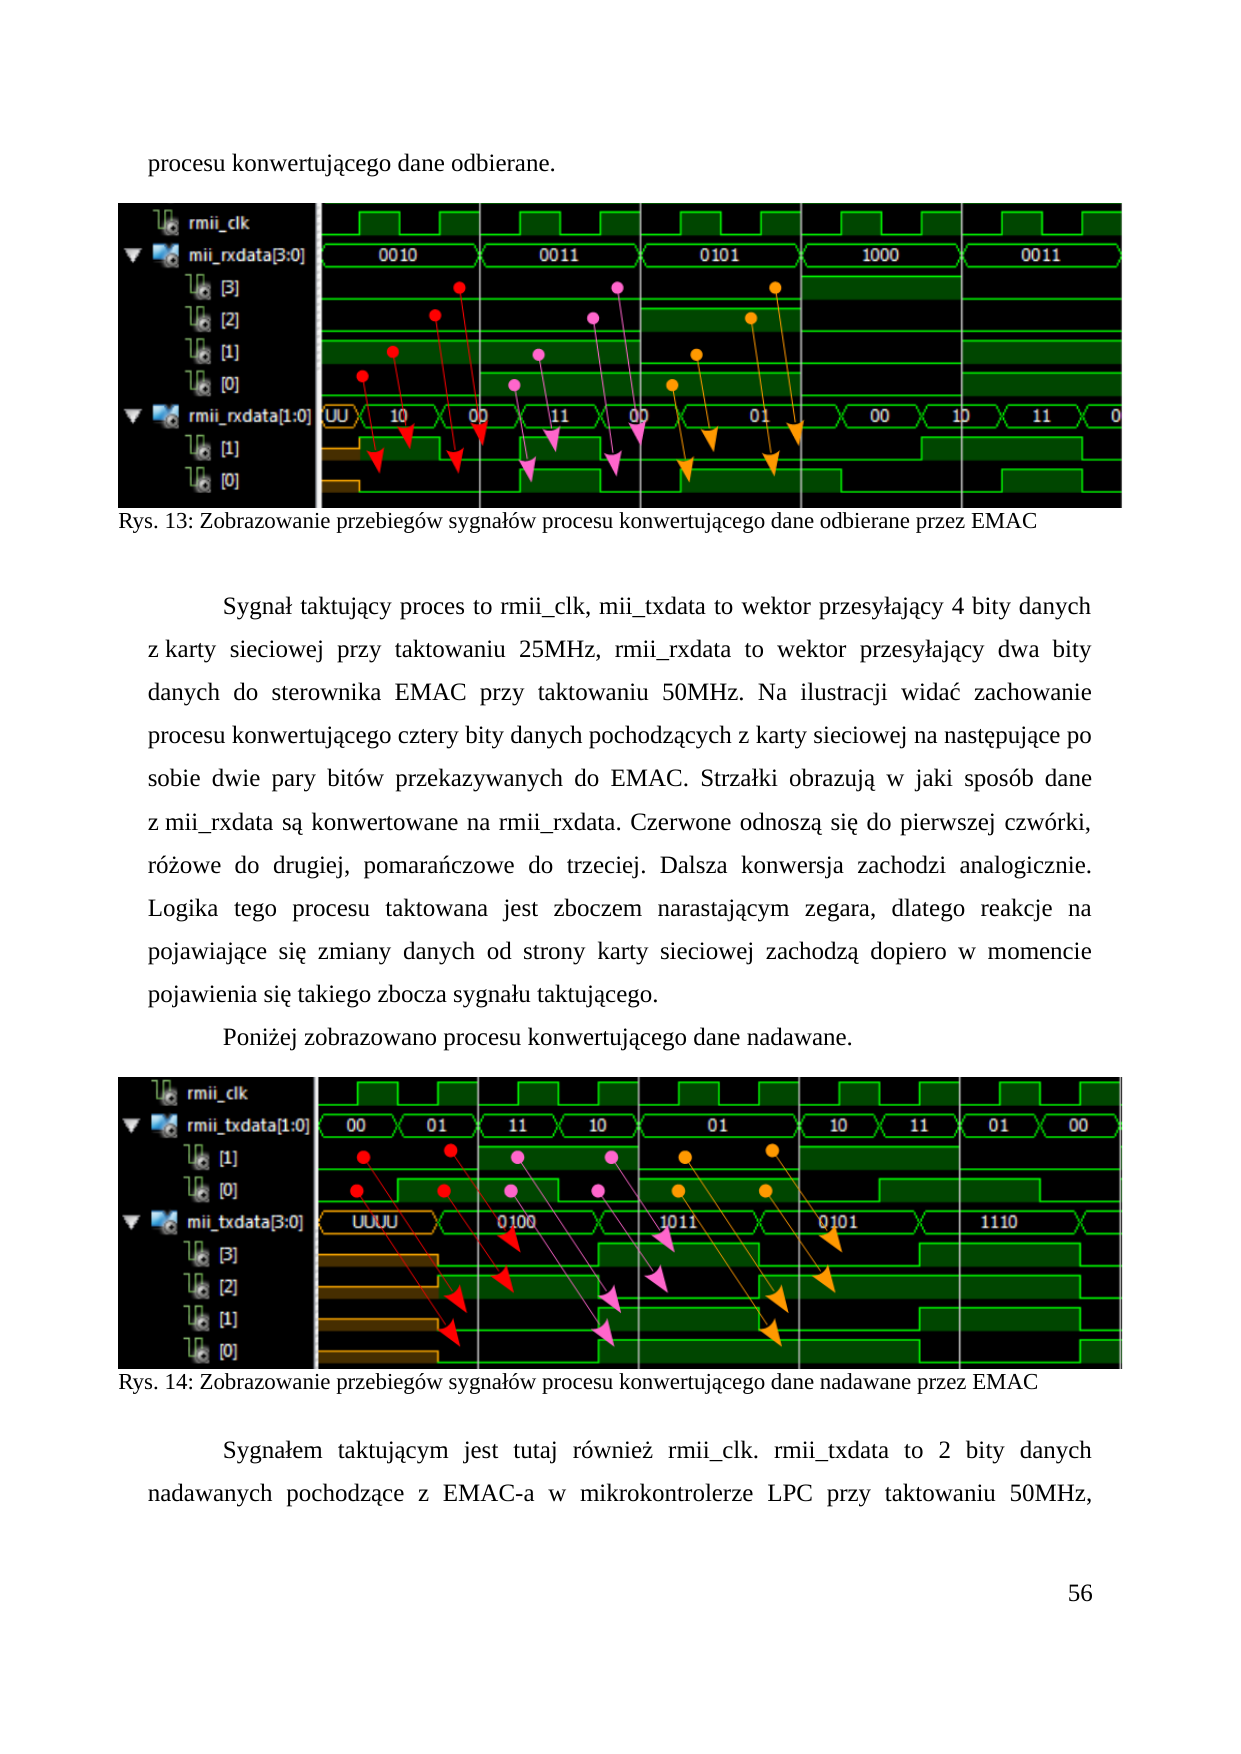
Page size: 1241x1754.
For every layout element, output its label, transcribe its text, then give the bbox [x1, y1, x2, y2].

text procesu konwertującego dane odbierane. [148, 148, 1093, 176]
text Sygnałem taktującym jest tutaj również rmii_clk. rmii_txdata to 2 bity danych nadawanych pochodzące z EMAC-a w mikrokontrolerze LPC przy taktowaniu 50MHz, [148, 1435, 1093, 1507]
text Rys. 14: Zobrazowanie przebiegów sygnałów procesu konwertującego dane nadawane przez EMAC [118, 1369, 1122, 1394]
text Rys. 13: Zobrazowanie przebiegów sygnałów procesu konwertującego dane odbierane przez EMAC [118, 508, 1122, 533]
text Sygnał taktujący proces to rmii_clk, mii_txdata to wektor przesyłający 4 bity danych z karty sieciowej przy taktowaniu 25MHz, rmii_rxdata to wektor przesyłający dwa bity danych do sterownika EMAC przy taktowaniu 50MHz. Na ilustracji widać zachowanie procesu konwertującego cztery bity danych pochodzących z karty sieciowej na następujące po sobie dwie pary bitów przekazywanych do EMAC. Strzałki obrazują w jaki sposób dane z mii_rxdata są konwertowane na rmii_rxdata. Czerwone odnoszą się do pierwszej czwórki, różowe do drugiej, pomarańczowe do trzeciej. Dalsza konwersja zachodzi analogicznie. Logika tego procesu taktowana jest zboczem narastającym zegara, dlatego reakcje na pojawiające się zmiany danych od strony karty sieciowej zachodzą dopiero w momencie pojawienia się takiego zbocza sygnału taktującego. [148, 591, 1093, 1008]
picture [118, 1077, 1123, 1369]
text Poniżej zobrazowano procesu konwertującego dane nadawane. [148, 1022, 1093, 1051]
picture [118, 203, 1123, 508]
